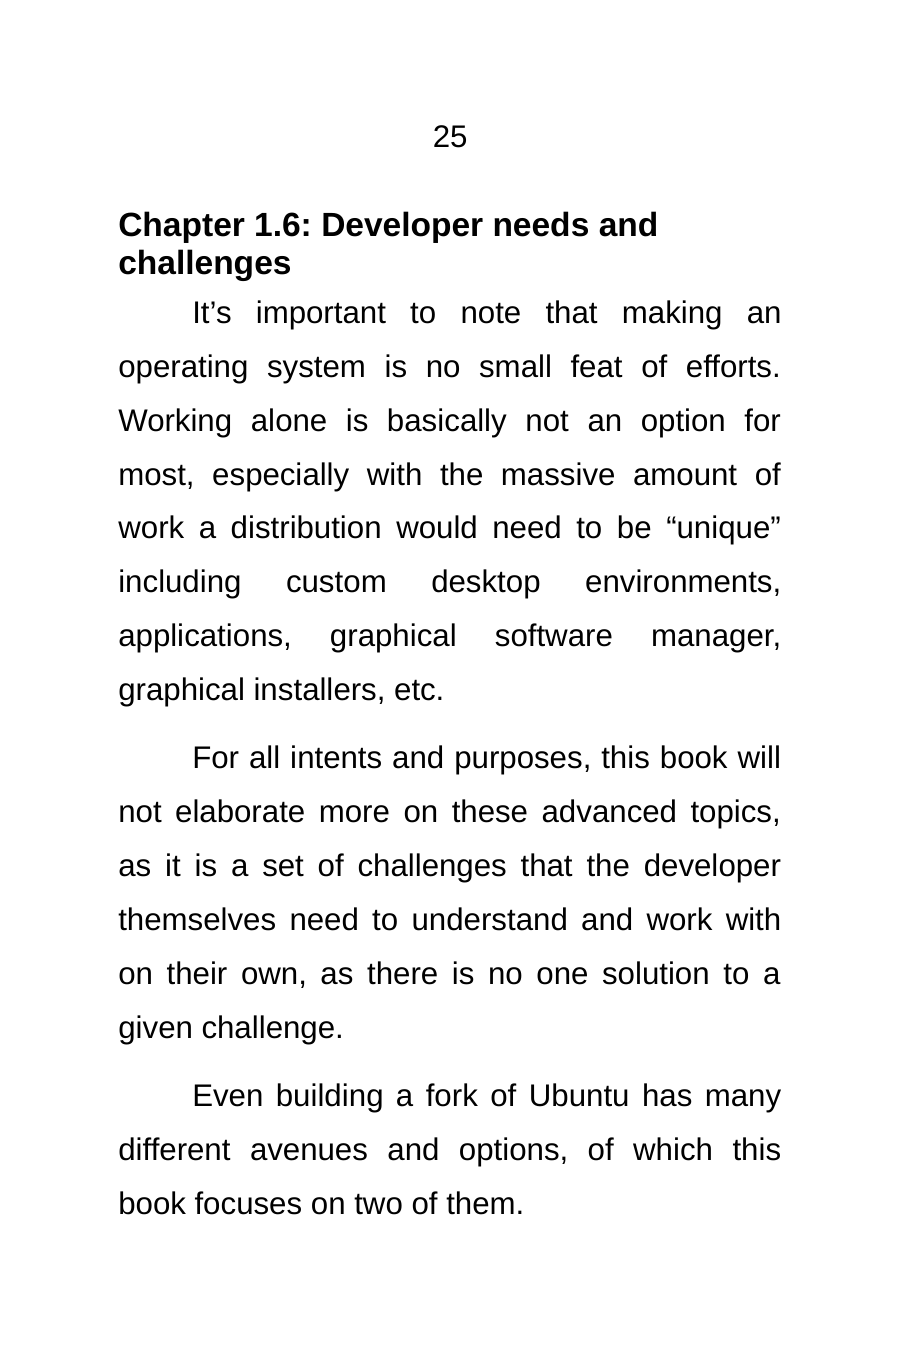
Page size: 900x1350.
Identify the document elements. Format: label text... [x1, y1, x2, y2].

subtitle Chapter 1.6: Developer needs and challenges [118, 204, 782, 282]
text It’s important to note that making an operating system is no small feat of efforts. Working alone is basically not an option for most, especially with the massive amount of work a distribution would need to be “unique” including custom desktop environments, applications, graphical software manager, graphical installers, etc. [118, 294, 782, 707]
text Even building a fork of Ubuntu has many different avenues and options, of which this book focuses on two of them. [118, 1077, 782, 1221]
text For all intents and purposes, this book will not elaborate more on these advanced topics, as it is a set of challenges that the developer themselves need to understand and work with on their own, as there is no one solution to a given challenge. [118, 739, 782, 1045]
